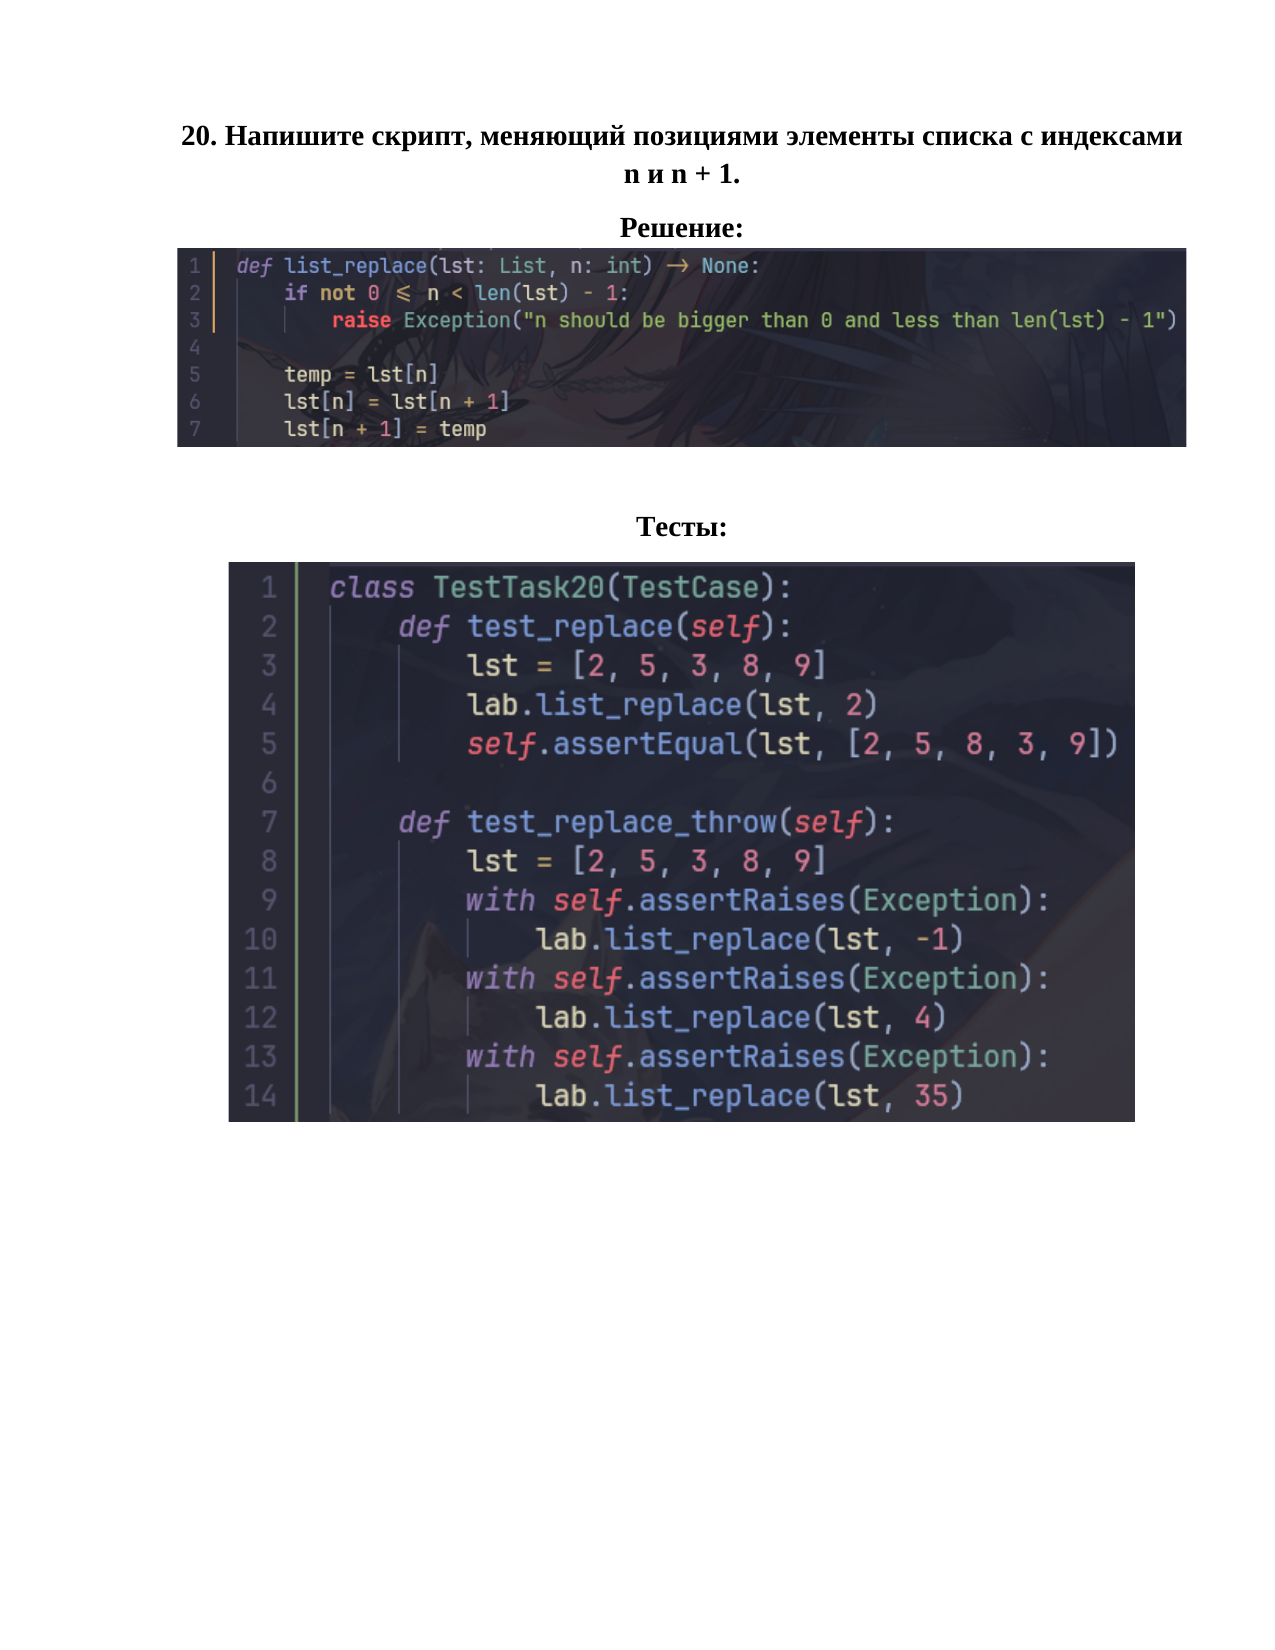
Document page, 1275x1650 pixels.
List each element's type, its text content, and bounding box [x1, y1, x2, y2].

text Решение: [177, 210, 1186, 243]
picture [177, 248, 1187, 447]
picture [228, 562, 1135, 1122]
text 20. Напишите скрипт, меняющий позициями элементы списка с индексами n и n + 1. [177, 118, 1186, 190]
text Тесты: [177, 509, 1186, 543]
